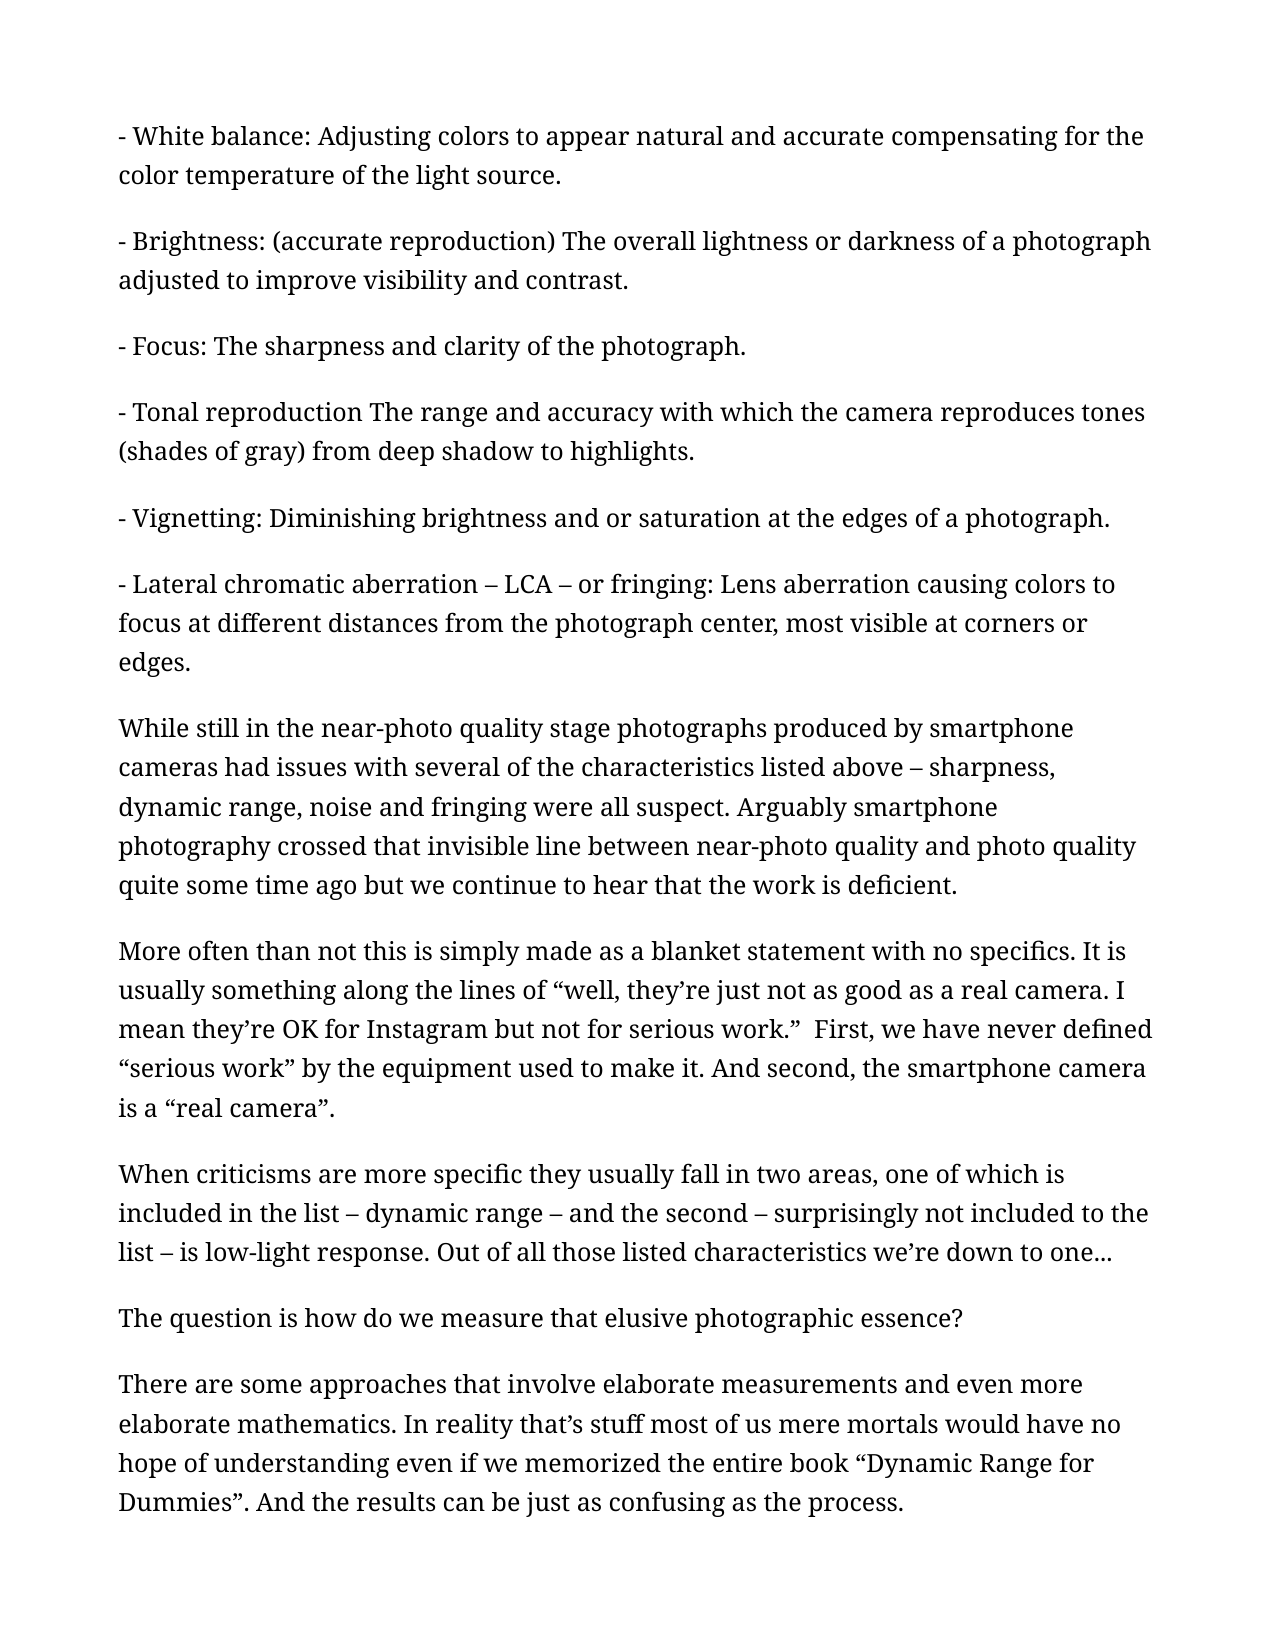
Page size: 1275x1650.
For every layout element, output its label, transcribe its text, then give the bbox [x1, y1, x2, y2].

text While still in the near-photo quality stage photographs produced by smartphone cameras had issues with several of the characteristics listed above – sharpness, dynamic range, noise and fringing were all suspect. Arguably smartphone photography crossed that invisible line between near-photo quality and photo quality quite some time ago but we continue to hear that the work is deficient. [118, 711, 1157, 902]
text More often than not this is simply made as a blanket statement with no specifics. It is usually something along the lines of “well, they’re just not as good as a real camera. I mean they’re OK for Instagram but not for serious work.” First, we have never defined “serious work” by the equipment used to make it. And second, the smartphone camera is a “real camera”. [118, 934, 1157, 1124]
text - Tonal reproduction The range and accuracy with which the camera reproduces tones (shades of gray) from deep shadow to highlights. [118, 395, 1157, 468]
text - Lateral chromatic aberration – LCA – or fringing: Lens aberration causing colors to focus at different distances from the photograph center, most visible at corners or edges. [118, 566, 1157, 679]
text There are some approaches that involve elaborate measurements and even more elaborate mathematics. In reality that’s stuff most of us mere mortals would have no hope of understanding even if we memorized the entire book “Dynamic Range for Dummies”. And the results can be just as confusing as the process. [118, 1367, 1157, 1519]
text The question is how do we measure that elusive photographic essence? [118, 1301, 1157, 1335]
text When criticisms are more specific they usually fall in two areas, one of which is included in the list – dynamic range – and the second – surprisingly not included to the list – is low-light response. Out of all those listed characteristics we’re down to one... [118, 1156, 1157, 1269]
text - Focus: The sharpness and clarity of the photograph. [118, 329, 1157, 363]
text - White balance: Adjusting colors to appear natural and accurate compensating for the color temperature of the light source. [118, 118, 1157, 191]
text - Brightness: (accurate reproduction) The overall lightness or darkness of a photograph adjusted to improve visibility and contrast. [118, 223, 1157, 297]
text - Vignetting: Diminishing brightness and or saturation at the edges of a photograph. [118, 500, 1157, 534]
